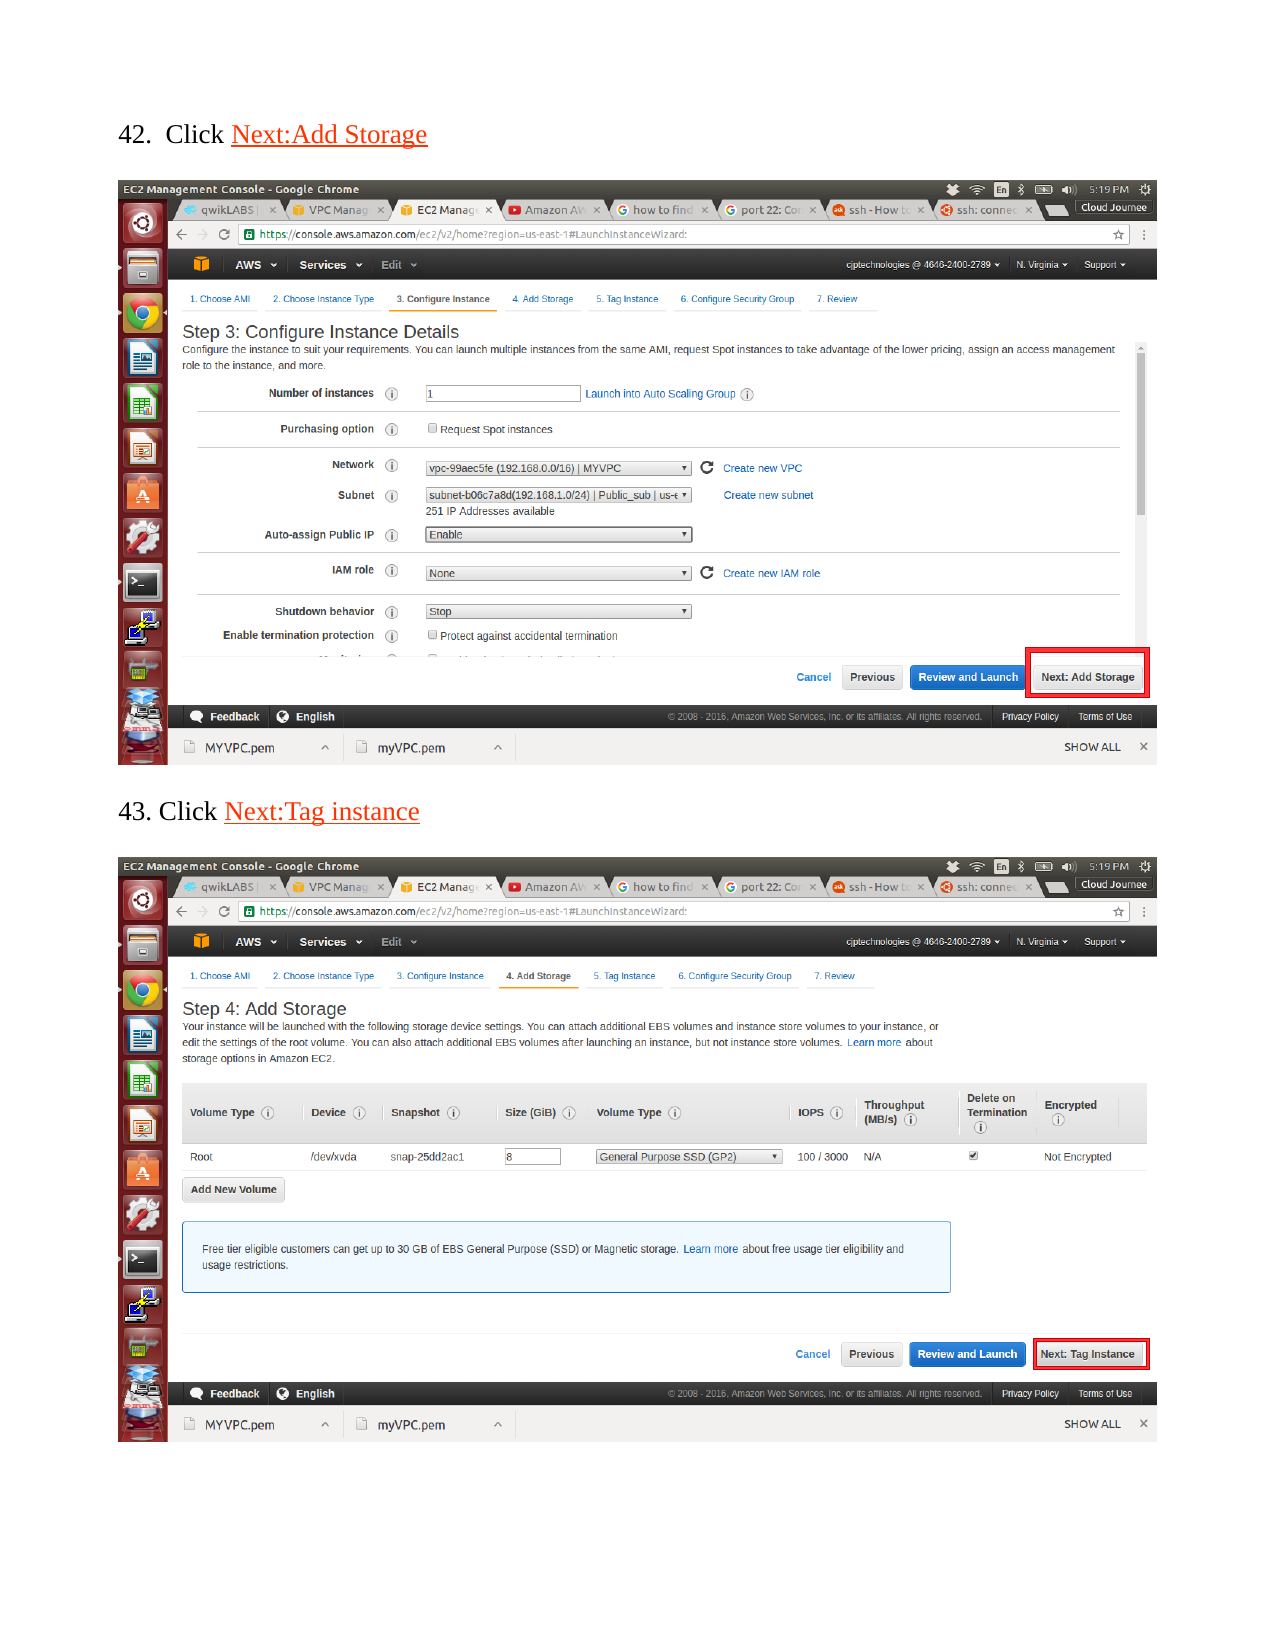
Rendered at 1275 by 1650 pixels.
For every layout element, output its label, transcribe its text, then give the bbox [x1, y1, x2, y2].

picture [118, 180, 1157, 765]
text 43. Click Next:Tag instance [118, 796, 1157, 827]
text 42. Click Next:Add Storage [118, 118, 1157, 149]
picture [118, 857, 1157, 1442]
